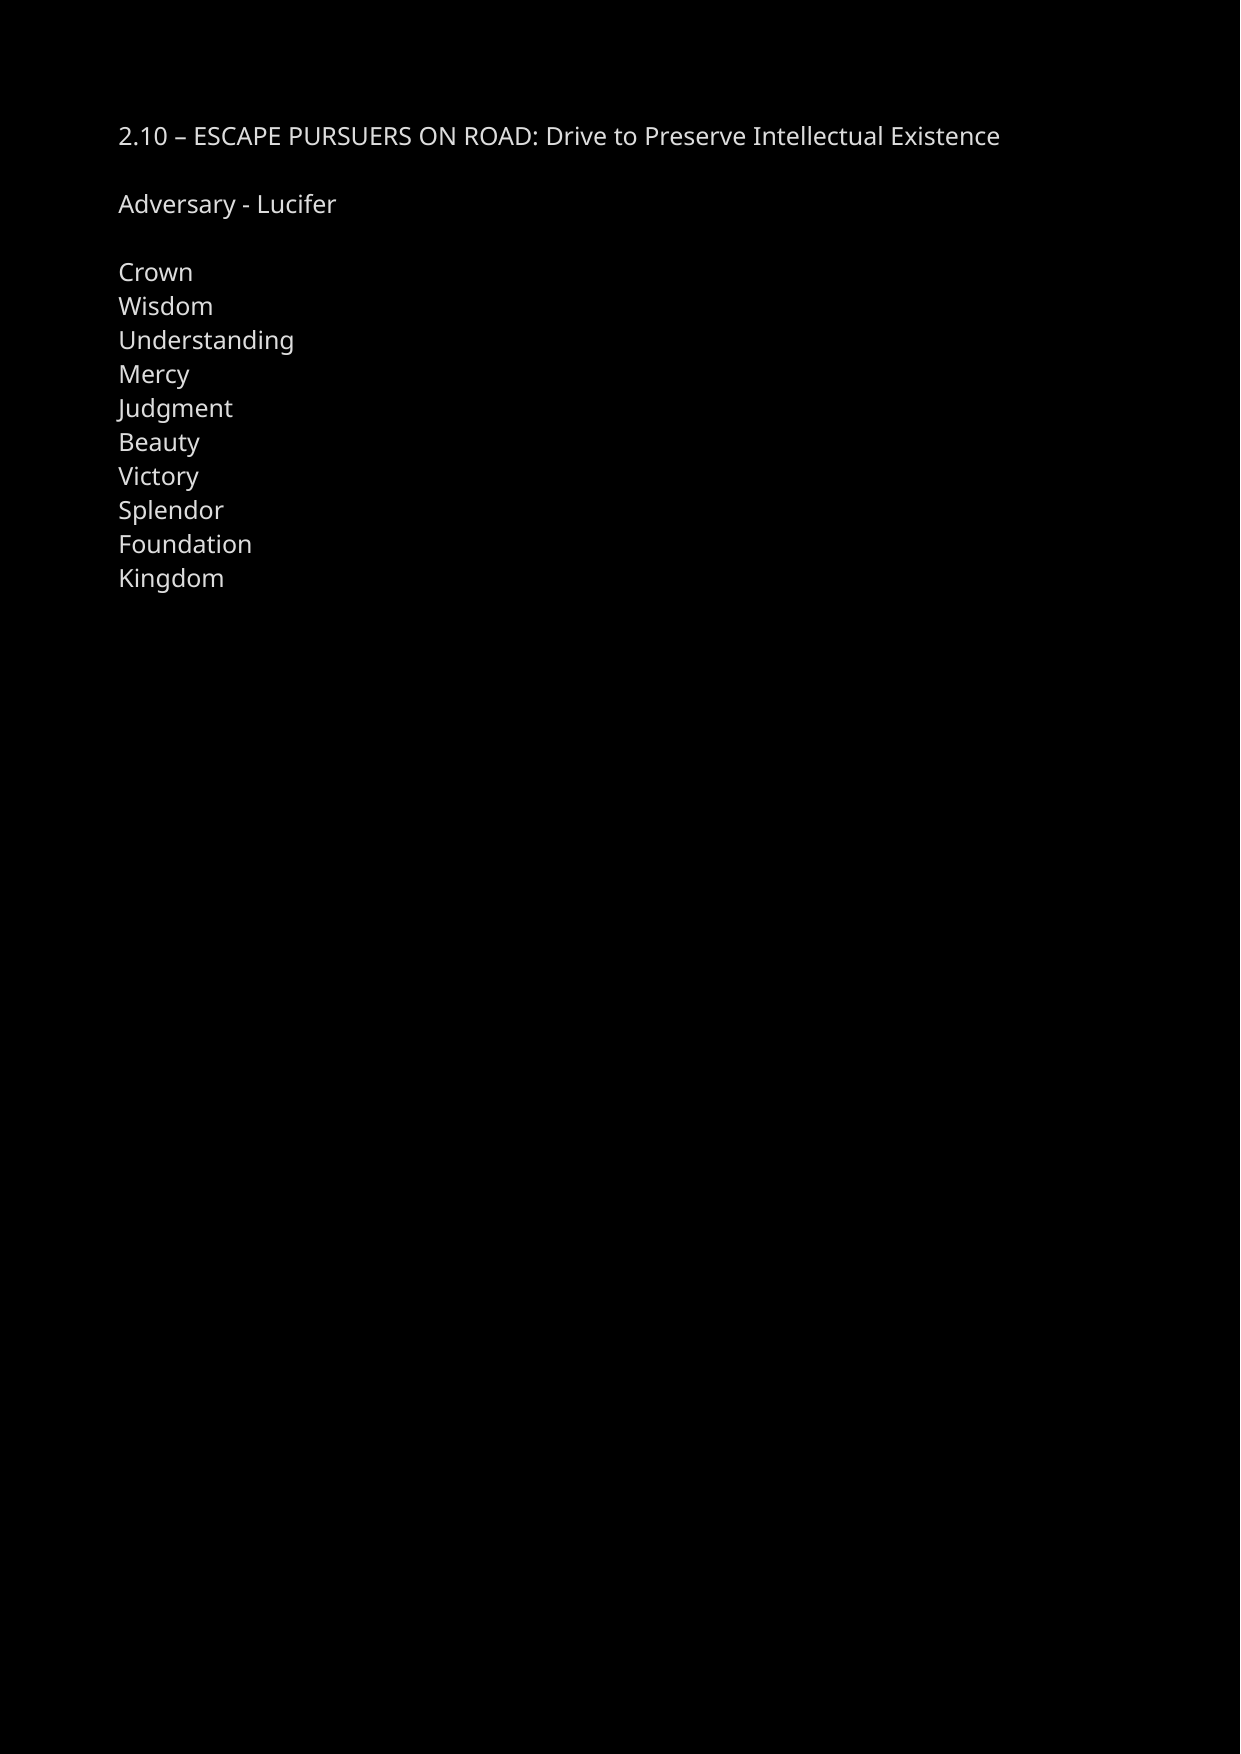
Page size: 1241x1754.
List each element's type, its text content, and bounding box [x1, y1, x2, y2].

text Understanding [118, 322, 1122, 357]
text Judgment [118, 391, 1122, 425]
text Wisdom [118, 288, 1122, 322]
text Crown [118, 254, 1122, 288]
text Beauty [118, 425, 1122, 459]
text Mercy [118, 357, 1122, 391]
text Adversary - Lucifer [118, 186, 1122, 220]
text Kingdom [118, 561, 1122, 595]
text Splendor [118, 493, 1122, 527]
text Victory [118, 459, 1122, 493]
text Foundation [118, 527, 1122, 561]
text 2.10 – ESCAPE PURSUERS ON ROAD: Drive to Preserve Intellectual Existence [118, 118, 1122, 152]
